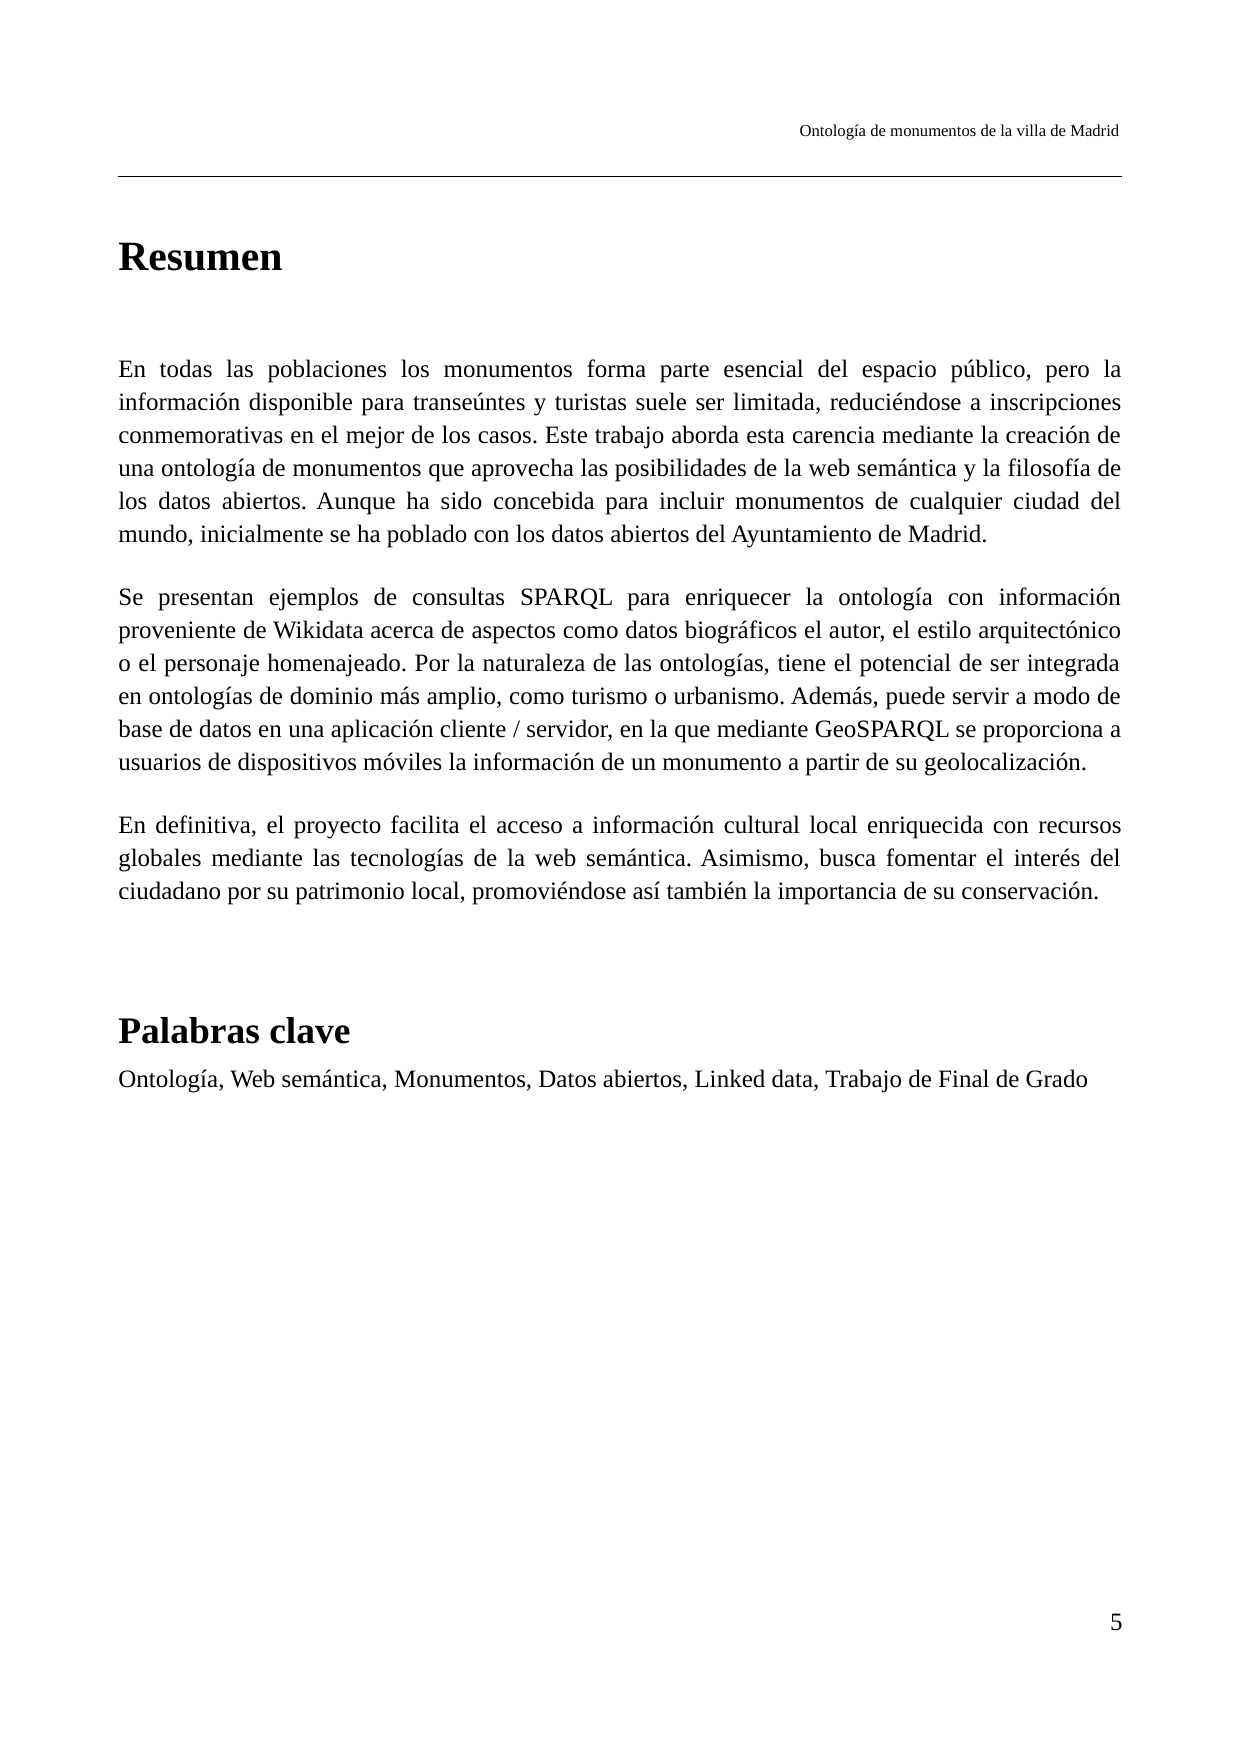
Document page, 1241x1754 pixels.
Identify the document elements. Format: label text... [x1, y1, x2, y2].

text Se presentan ejemplos de consultas SPARQL para enriquecer la ontología con información proveniente de Wikidata acerca de aspectos como datos biográficos el autor, el estilo arquitectónico o el personaje homenajeado. Por la naturaleza de las ontologías, tiene el potencial de ser integrada en ontologías de dominio más amplio, como turismo o urbanismo. Además, puede servir a modo de base de datos en una aplicación cliente / servidor, en la que mediante GeoSPARQL se proporciona a usuarios de dispositivos móviles la información de un monumento a partir de su geolocalización. [118, 582, 1122, 776]
text En todas las poblaciones los monumentos forma parte esencial del espacio público, pero la información disponible para transeúntes y turistas suele ser limitada, reduciéndose a inscripciones conmemorativas en el mejor de los casos. Este trabajo aborda esta carencia mediante la creación de una ontología de monumentos que aprovecha las posibilidades de la web semántica y la filosofía de los datos abiertos. Aunque ha sido concebida para incluir monumentos de cualquier ciudad del mundo, inicialmente se ha poblado con los datos abiertos del Ayuntamiento de Madrid. [118, 354, 1122, 548]
title Resumen [118, 231, 1122, 279]
subtitle Palabras clave [118, 1009, 1122, 1052]
text Ontología, Web semántica, Monumentos, Datos abiertos, Linked data, Trabajo de Final de Grado [118, 1064, 1122, 1093]
text En definitiva, el proyecto facilita el acceso a información cultural local enriquecida con recursos globales mediante las tecnologías de la web semántica. Asimismo, busca fomentar el interés del ciudadano por su patrimonio local, promoviéndose así también la importancia de su conservación. [118, 810, 1122, 905]
